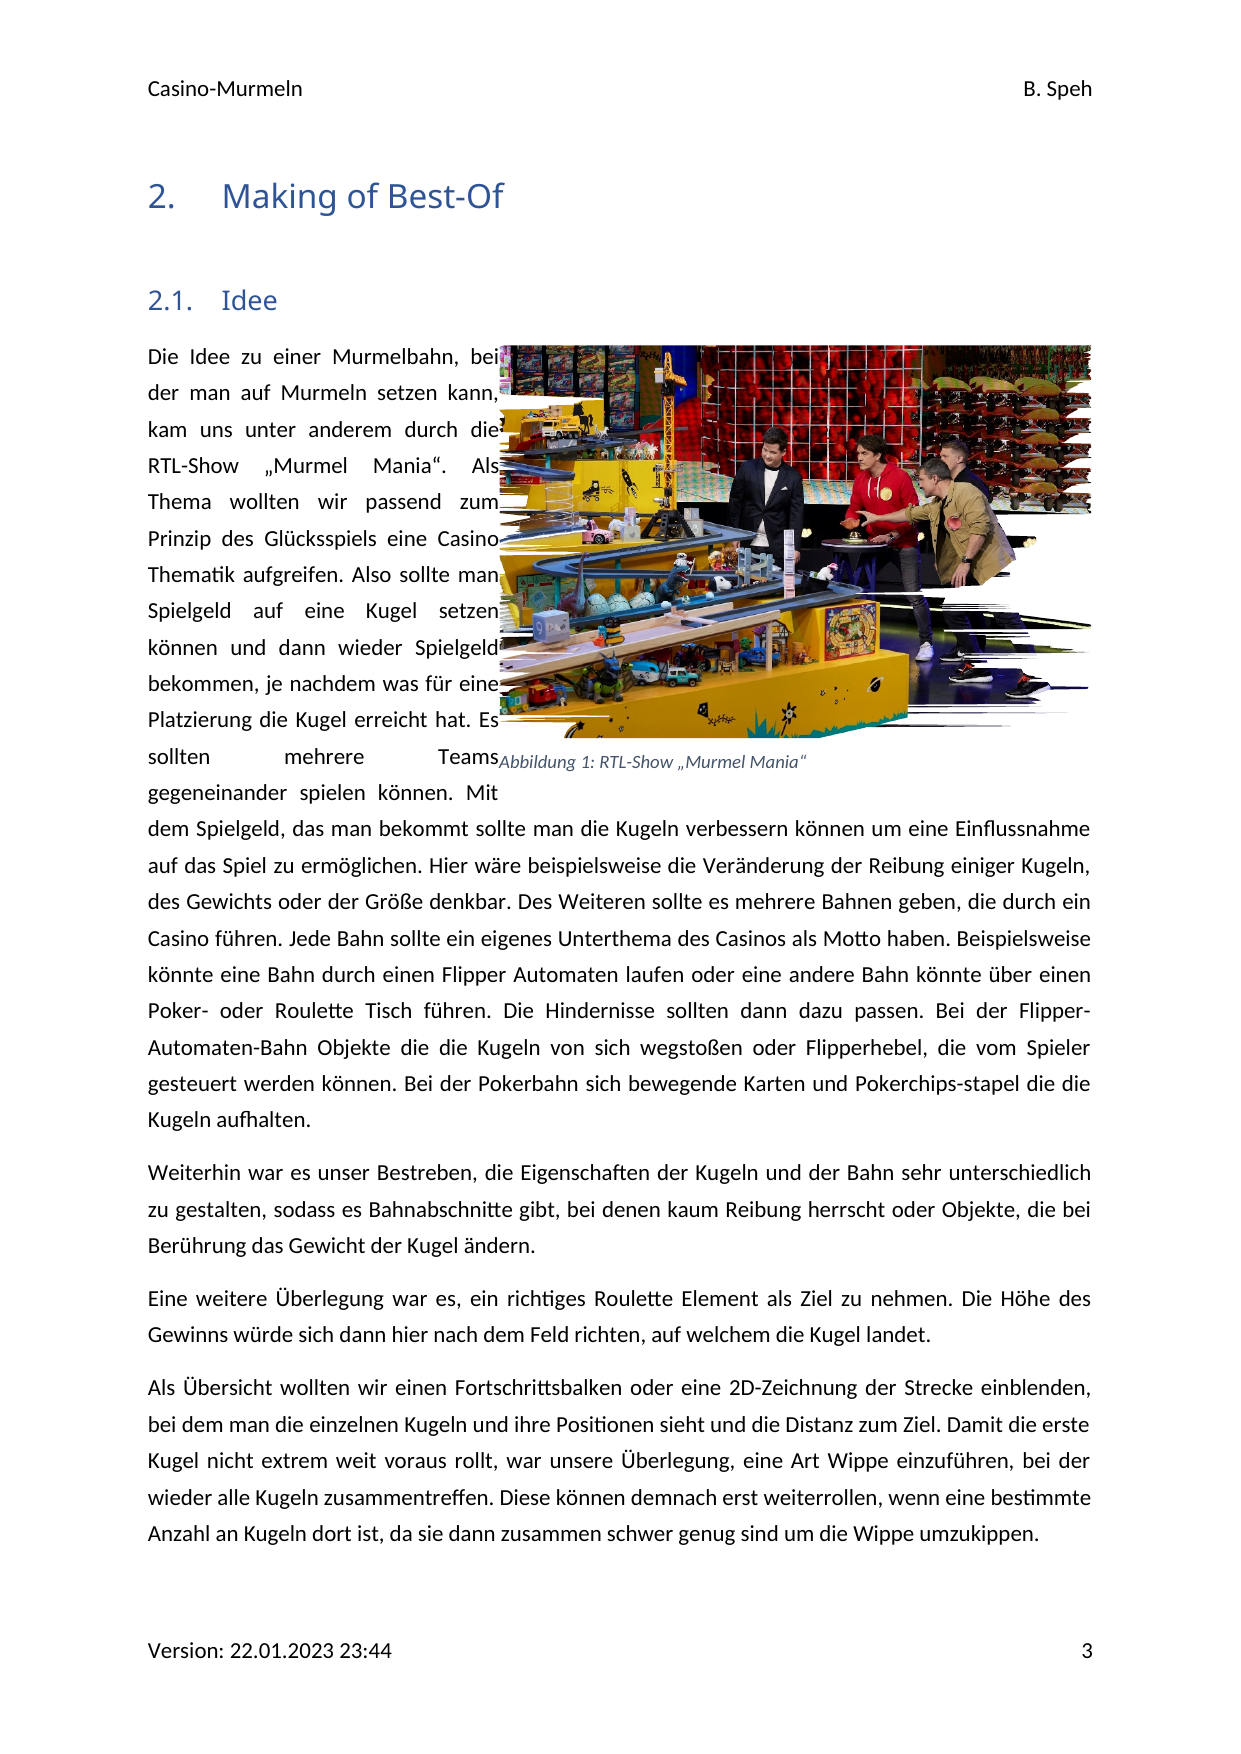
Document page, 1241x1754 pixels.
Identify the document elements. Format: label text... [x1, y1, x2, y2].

text Eine weitere Überlegung war es, ein richtiges Roulette Element als Ziel zu nehmen. Die Höhe des Gewinns würde sich dann hier nach dem Feld richten, auf welchem die Kugel landet. [148, 1284, 1093, 1348]
text Weiterhin war es unser Bestreben, die Eigenschaften der Kugeln und der Bahn sehr unterschiedlich zu gestalten, sodass es Bahnabschnitte gibt, bei denen kaum Reibung herrscht oder Objekte, die bei Berührung das Gewicht der Kugel ändern. [148, 1158, 1093, 1259]
text Als Übersicht wollten wir einen Fortschrittsbalken oder eine 2D-Zeichnung der Strecke einblenden, bei dem man die einzelnen Kugeln und ihre Positionen sieht und die Distanz zum Ziel. Damit die erste Kugel nicht extrem weit voraus rollt, war unsere Überlegung, eine Art Wippe einzuführen, bei der wieder alle Kugeln zusammentreffen. Diese können demnach erst weiterrollen, wenn eine bestimmte Anzahl an Kugeln dort ist, da sie dann zusammen schwer genug sind um die Wippe umzukippen. [148, 1373, 1093, 1547]
text Die Idee zu einer Murmelbahn, bei der man auf Murmeln setzen kann, kam uns unter anderem durch die RTL-Show „Murmel Mania“. Als Thema wollten wir passend zum Prinzip des Glücksspiels eine Casino Thematik aufgreifen. Also sollte man Spielgeld auf eine Kugel setzen können und dann wieder Spielgeld bekommen, je nachdem was für eine Platzierung die Kugel erreicht hat. Es sollten mehrere Teams gegeneinander spielen können. Mit dem Spielgeld, das man bekommt sollte man die Kugeln verbessern können um eine Einflussnahme auf das Spiel zu ermöglichen. Hier wäre beispielsweise die Veränderung der Reibung einiger Kugeln, des Gewichts oder der Größe denkbar. Des Weiteren sollte es mehrere Bahnen geben, die durch ein Casino führen. Jede Bahn sollte ein eigenes Unterthema des Casinos als Motto haben. Beispielsweise könnte eine Bahn durch einen Flipper Automaten laufen oder eine andere Bahn könnte über einen Poker- oder Roulette Tisch führen. Die Hindernisse sollten dann dazu passen. Bei der Flipper-Automaten-Bahn Objekte die die Kugeln von sich wegstoßen oder Flipperhebel, die vom Spieler gesteuert werden können. Bei der Pokerbahn sich bewegende Karten und Pokerchips-stapel die die Kugeln aufhalten. [148, 342, 1093, 1133]
text Abbildung 1: RTL-Show „Murmel Mania“ [499, 750, 1093, 773]
subtitle Idee [148, 282, 1093, 318]
subtitle Making of Best-Of [148, 173, 1093, 218]
